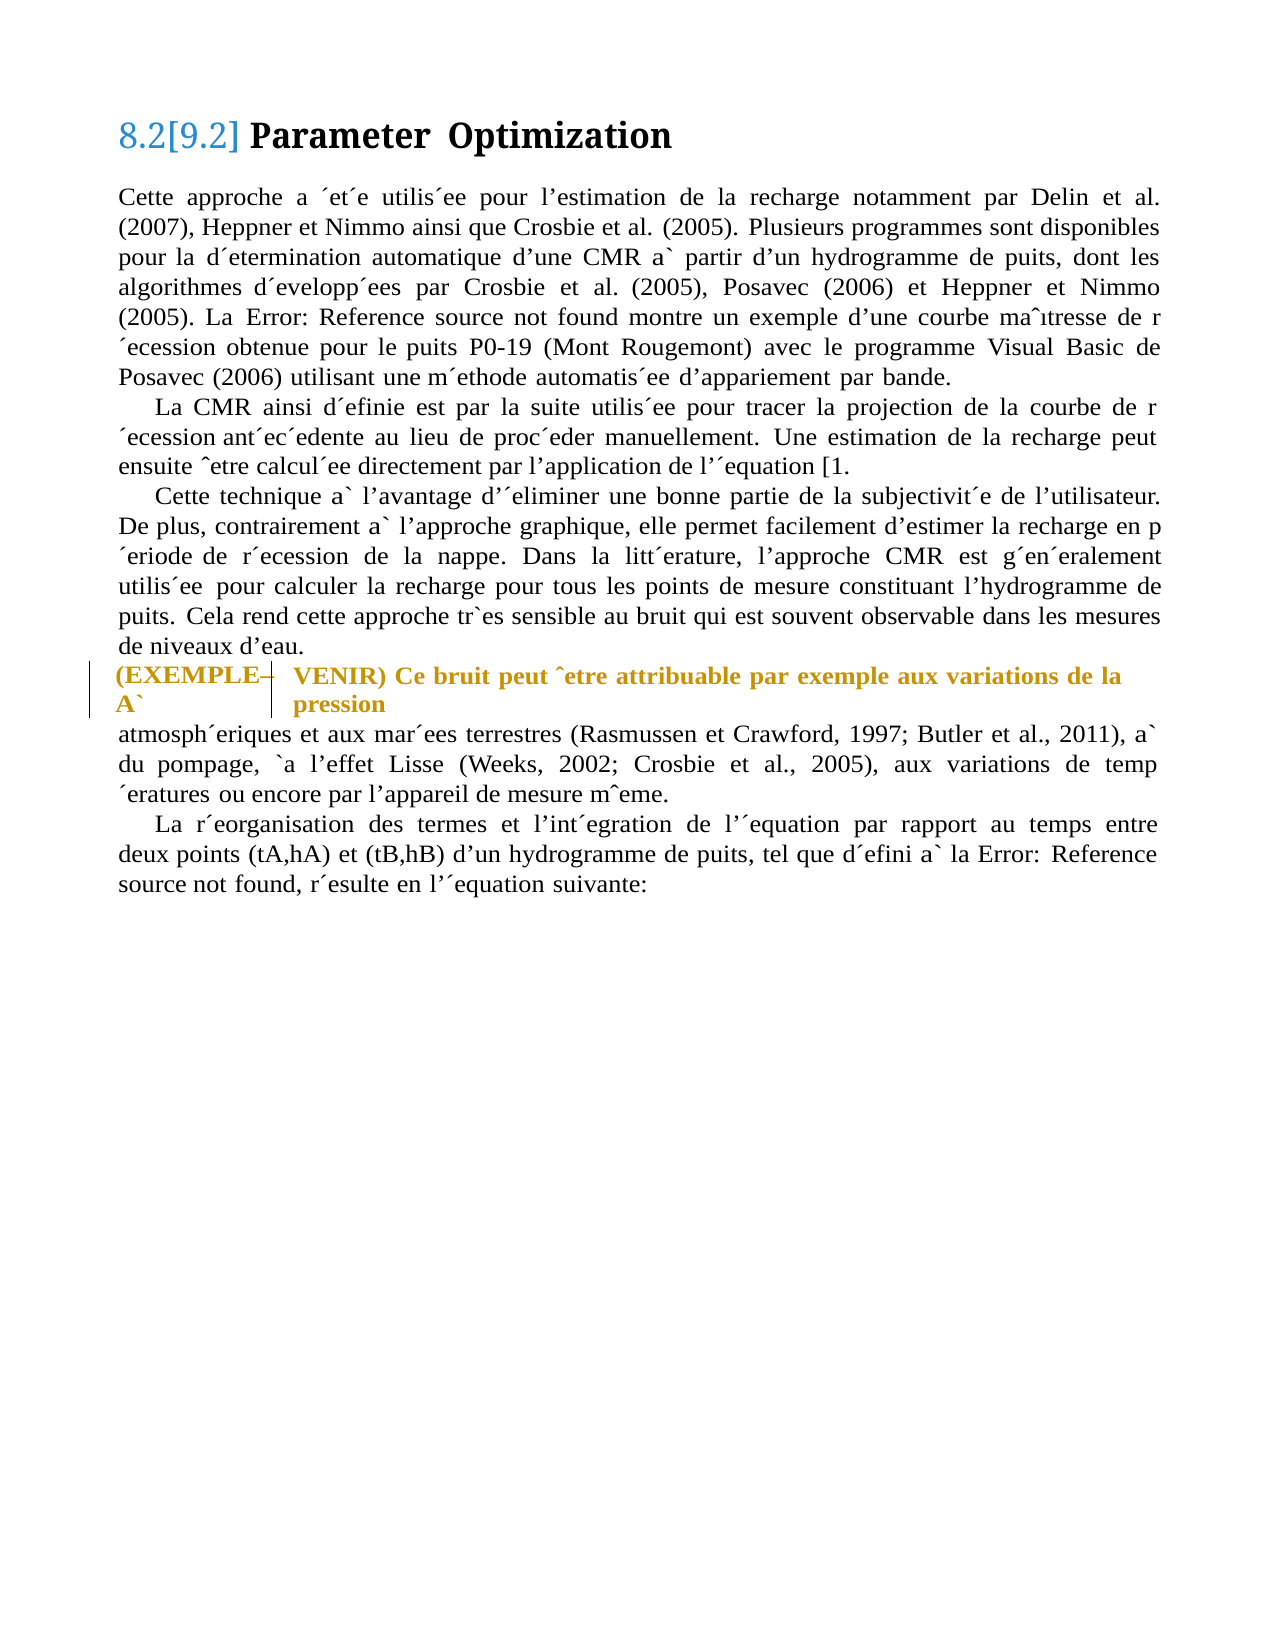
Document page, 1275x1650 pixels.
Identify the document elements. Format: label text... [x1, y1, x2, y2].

text La r´eorganisation des termes et l’int´egration de l’´equation par rapport au temps entre deux points (tA,hA) et (tB,hB) d’un hydrogramme de puits, tel que d´efini a` la Error: Reference source not found, r´esulte en l’´equation suivante: [118, 809, 1158, 898]
subtitle Parameter Optimization [118, 111, 1173, 159]
text (EXEMPLE– A` [272, 661, 282, 718]
text La CMR ainsi d´efinie est par la suite utilis´ee pour tracer la projection de la courbe de r´ecession ant´ec´edente au lieu de proc´eder manuellement. Une estimation de la recharge peut ensuite ˆetre calcul´ee directement par l’application de l’´equation [1. [118, 392, 1157, 480]
text VENIR) Ce bruit peut ˆetre attribuable par exemple aux variations de la pression [293, 661, 1173, 718]
text atmosph´eriques et aux mar´ees terrestres (Rasmussen et Crawford, 1997; Butler et al., 2011), a` du pompage, `a l’effet Lisse (Weeks, 2002; Crosbie et al., 2005), aux variations de temp´eratures ou encore par l’appareil de mesure mˆeme. [118, 719, 1157, 808]
text Cette approche a ´et´e utilis´ee pour l’estimation de la recharge notamment par Delin et al. (2007), Heppner et Nimmo ainsi que Crosbie et al. (2005). Plusieurs programmes sont disponibles pour la d´etermination automatique d’une CMR a` partir d’un hydrogramme de puits, dont les algorithmes d´evelopp´ees par Crosbie et al. (2005), Posavec (2006) et Heppner et Nimmo (2005). La Error: Reference source not found montre un exemple d’une courbe maˆıtresse de r´ecession obtenue pour le puits P0-19 (Mont Rougemont) avec le programme Visual Basic de Posavec (2006) utilisant une m´ethode automatis´ee d’appariement par bande. [118, 182, 1161, 391]
text Cette technique a` l’avantage d’´eliminer une bonne partie de la subjectivit´e de l’utilisateur. De plus, contrairement a` l’approche graphique, elle permet facilement d’estimer la recharge en p´eriode de r´ecession de la nappe. Dans la litt´erature, l’approche CMR est g´en´eralement utilis´ee pour calculer la recharge pour tous les points de mesure constituant l’hydrogramme de puits. Cela rend cette approche tr`es sensible au bruit qui est souvent observable dans les mesures de niveaux d’eau. [118, 481, 1162, 659]
text (EXEMPLE– A` [115, 661, 271, 718]
